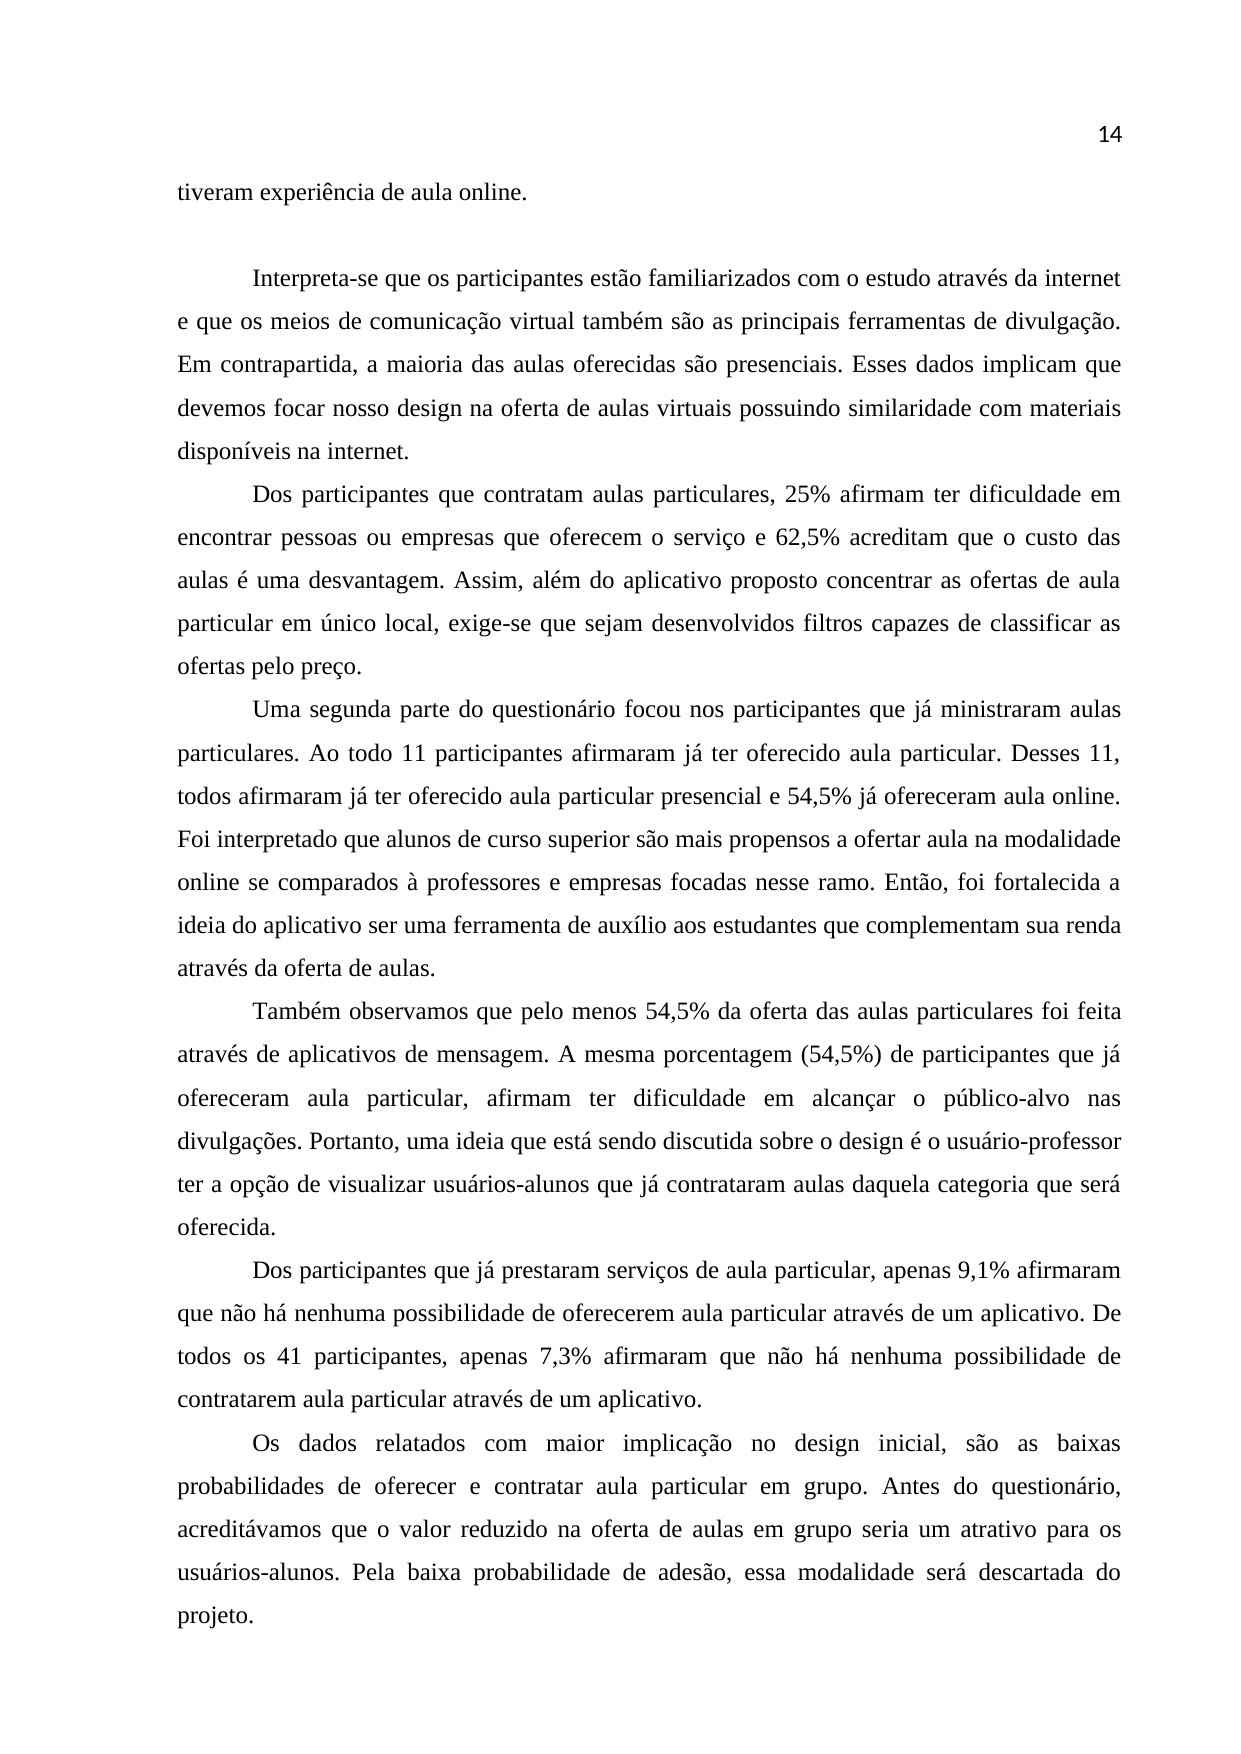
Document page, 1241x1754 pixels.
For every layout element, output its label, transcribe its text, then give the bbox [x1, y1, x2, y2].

text Interpreta-se que os participantes estão familiarizados com o estudo através da internet e que os meios de comunicação virtual também são as principais ferramentas de divulgação. Em contrapartida, a maioria das aulas oferecidas são presenciais. Esses dados implicam que devemos focar nosso design na oferta de aulas virtuais possuindo similaridade com materiais disponíveis na internet. [177, 263, 1122, 464]
text Também observamos que pelo menos 54,5% da oferta das aulas particulares foi feita através de aplicativos de mensagem. A mesma porcentagem (54,5%) de participantes que já ofereceram aula particular, afirmam ter dificuldade em alcançar o público-alvo nas divulgações. Portanto, uma ideia que está sendo discutida sobre o design é o usuário-professor ter a opção de visualizar usuários-alunos que já contrataram aulas daquela categoria que será oferecida. [177, 996, 1122, 1241]
text Dos participantes que já prestaram serviços de aula particular, apenas 9,1% afirmaram que não há nenhuma possibilidade de oferecerem aula particular através de um aplicativo. De todos os 41 participantes, apenas 7,3% afirmaram que não há nenhuma possibilidade de contratarem aula particular através de um aplicativo. [177, 1255, 1122, 1413]
text tiveram experiência de aula online. [177, 177, 1122, 206]
text Uma segunda parte do questionário focou nos participantes que já ministraram aulas particulares. Ao todo 11 participantes afirmaram já ter oferecido aula particular. Desses 11, todos afirmaram já ter oferecido aula particular presencial e 54,5% já ofereceram aula online. Foi interpretado que alunos de curso superior são mais propensos a ofertar aula na modalidade online se comparados à professores e empresas focadas nesse ramo. Então, foi fortalecida a ideia do aplicativo ser uma ferramenta de auxílio aos estudantes que complementam sua renda através da oferta de aulas. [177, 694, 1122, 982]
text Dos participantes que contratam aulas particulares, 25% afirmam ter dificuldade em encontrar pessoas ou empresas que oferecem o serviço e 62,5% acreditam que o custo das aulas é uma desvantagem. Assim, além do aplicativo proposto concentrar as ofertas de aula particular em único local, exige-se que sejam desenvolvidos filtros capazes de classificar as ofertas pelo preço. [177, 479, 1122, 680]
text Os dados relatados com maior implicação no design inicial, são as baixas probabilidades de oferecer e contratar aula particular em grupo. Antes do questionário, acreditávamos que o valor reduzido na oferta de aulas em grupo seria um atrativo para os usuários-alunos. Pela baixa probabilidade de adesão, essa modalidade será descartada do projeto. [177, 1428, 1122, 1629]
